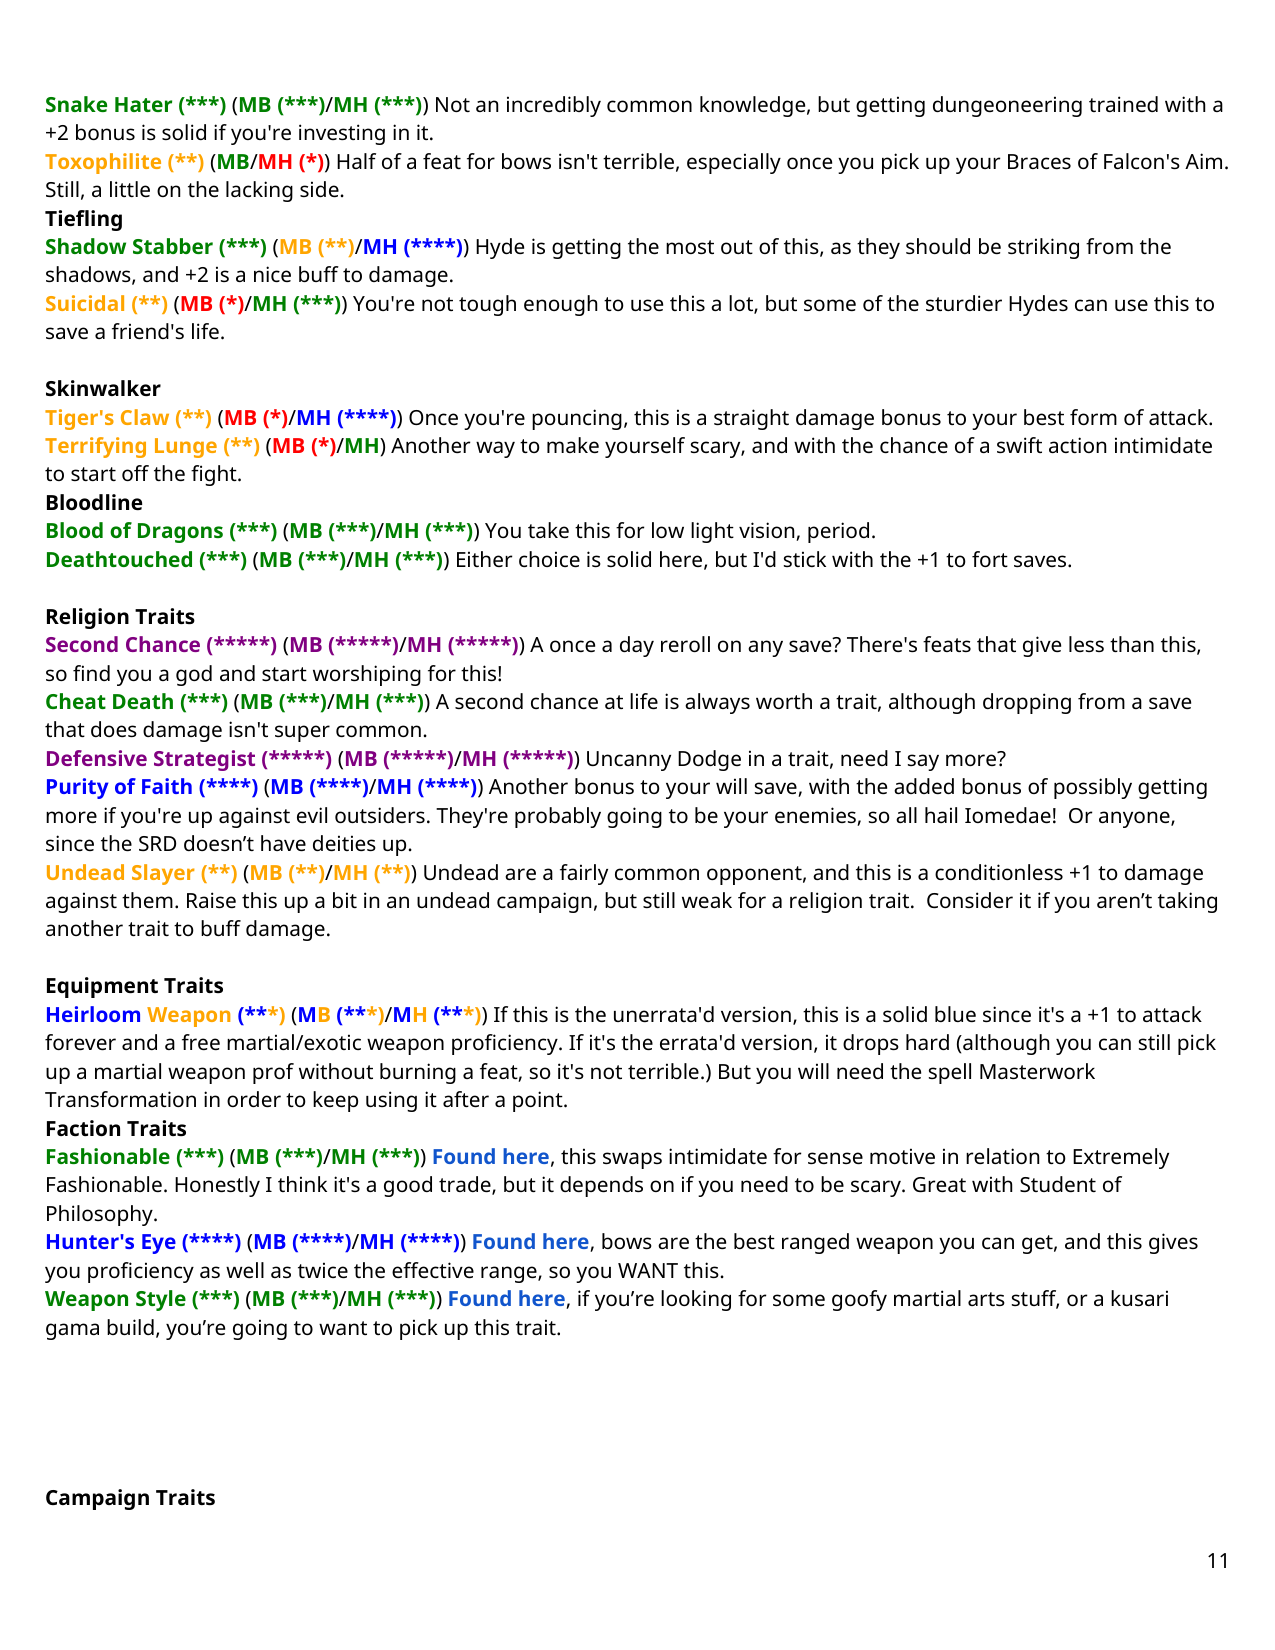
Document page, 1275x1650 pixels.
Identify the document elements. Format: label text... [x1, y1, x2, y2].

text Campaign Traits [45, 1483, 1230, 1512]
text Bloodline [45, 488, 1230, 516]
text Weapon Style (***) (MB (***)/MH (***)) Found here, if you’re looking for some goofy martial arts stuff, or a kusari gama build, you’re going to want to pick up this trait. [45, 1284, 1230, 1341]
text Purity of Faith (****) (MB (****)/MH (****)) Another bonus to your will save, with the added bonus of possibly getting more if you're up against evil outsiders. They're probably going to be your enemies, so all hail Iomedae! Or anyone, since the SRD doesn’t have deities up. [45, 772, 1230, 858]
text Heirloom Weapon (***) (MB (***)/MH (***)) If this is the unerrata'd version, this is a solid blue since it's a +1 to attack forever and a free martial/exotic weapon proficiency. If it's the errata'd version, it drops hard (although you can still pick up a martial weapon prof without burning a feat, so it's not terrible.) But you will need the spell Masterwork Transformation in order to keep using it after a point. [45, 1000, 1230, 1114]
text Blood of Dragons (***) (MB (***)/MH (***)) You take this for low light vision, period. [45, 516, 1230, 545]
text Shadow Stabber (***) (MB (**)/MH (****)) Hyde is getting the most out of this, as they should be striking from the shadows, and +2 is a nice buff to damage. [45, 232, 1230, 289]
text Religion Traits [45, 602, 1230, 630]
text Equipment Traits [45, 971, 1230, 1000]
text Skinwalker [45, 374, 1230, 403]
text Hunter's Eye (****) (MB (****)/MH (****)) Found here, bows are the best ranged weapon you can get, and this gives you proficiency as well as twice the effective range, so you WANT this. [45, 1227, 1230, 1284]
text Cheat Death (***) (MB (***)/MH (***)) A second chance at life is always worth a trait, although dropping from a save that does damage isn't super common. [45, 687, 1230, 744]
text Terrifying Lunge (**) (MB (*)/MH) Another way to make yourself scary, and with the chance of a swift action intimidate to start off the fight. [45, 431, 1230, 488]
text Faction Traits [45, 1114, 1230, 1142]
text Snake Hater (***) (MB (***)/MH (***)) Not an incredibly common knowledge, but getting dungeoneering trained with a +2 bonus is solid if you're investing in it. [45, 90, 1230, 147]
text Fashionable (***) (MB (***)/MH (***)) Found here, this swaps intimidate for sense motive in relation to Extremely Fashionable. Honestly I think it's a good trade, but it depends on if you need to be scary. Great with Student of Philosophy. [45, 1142, 1230, 1227]
text Second Chance (*****) (MB (*****)/MH (*****)) A once a day reroll on any save? There's feats that give less than this, so find you a god and start worshiping for this! [45, 630, 1230, 687]
text Deathtouched (***) (MB (***)/MH (***)) Either choice is solid here, but I'd stick with the +1 to fort saves. [45, 545, 1230, 573]
text Toxophilite (**) (MB/MH (*)) Half of a feat for bows isn't terrible, especially once you pick up your Braces of Falcon's Aim. Still, a little on the lacking side. [45, 147, 1230, 204]
text Suicidal (**) (MB (*)/MH (***)) You're not tough enough to use this a lot, but some of the sturdier Hydes can use this to save a friend's life. [45, 289, 1230, 346]
text Tiefling [45, 204, 1230, 232]
text Undead Slayer (**) (MB (**)/MH (**)) Undead are a fairly common opponent, and this is a conditionless +1 to damage against them. Raise this up a bit in an undead campaign, but still weak for a religion trait. Consider it if you aren’t taking another trait to buff damage. [45, 858, 1230, 943]
text Tiger's Claw (**) (MB (*)/MH (****)) Once you're pouncing, this is a straight damage bonus to your best form of attack. [45, 403, 1230, 431]
text Defensive Strategist (*****) (MB (*****)/MH (*****)) Uncanny Dodge in a trait, need I say more? [45, 744, 1230, 772]
